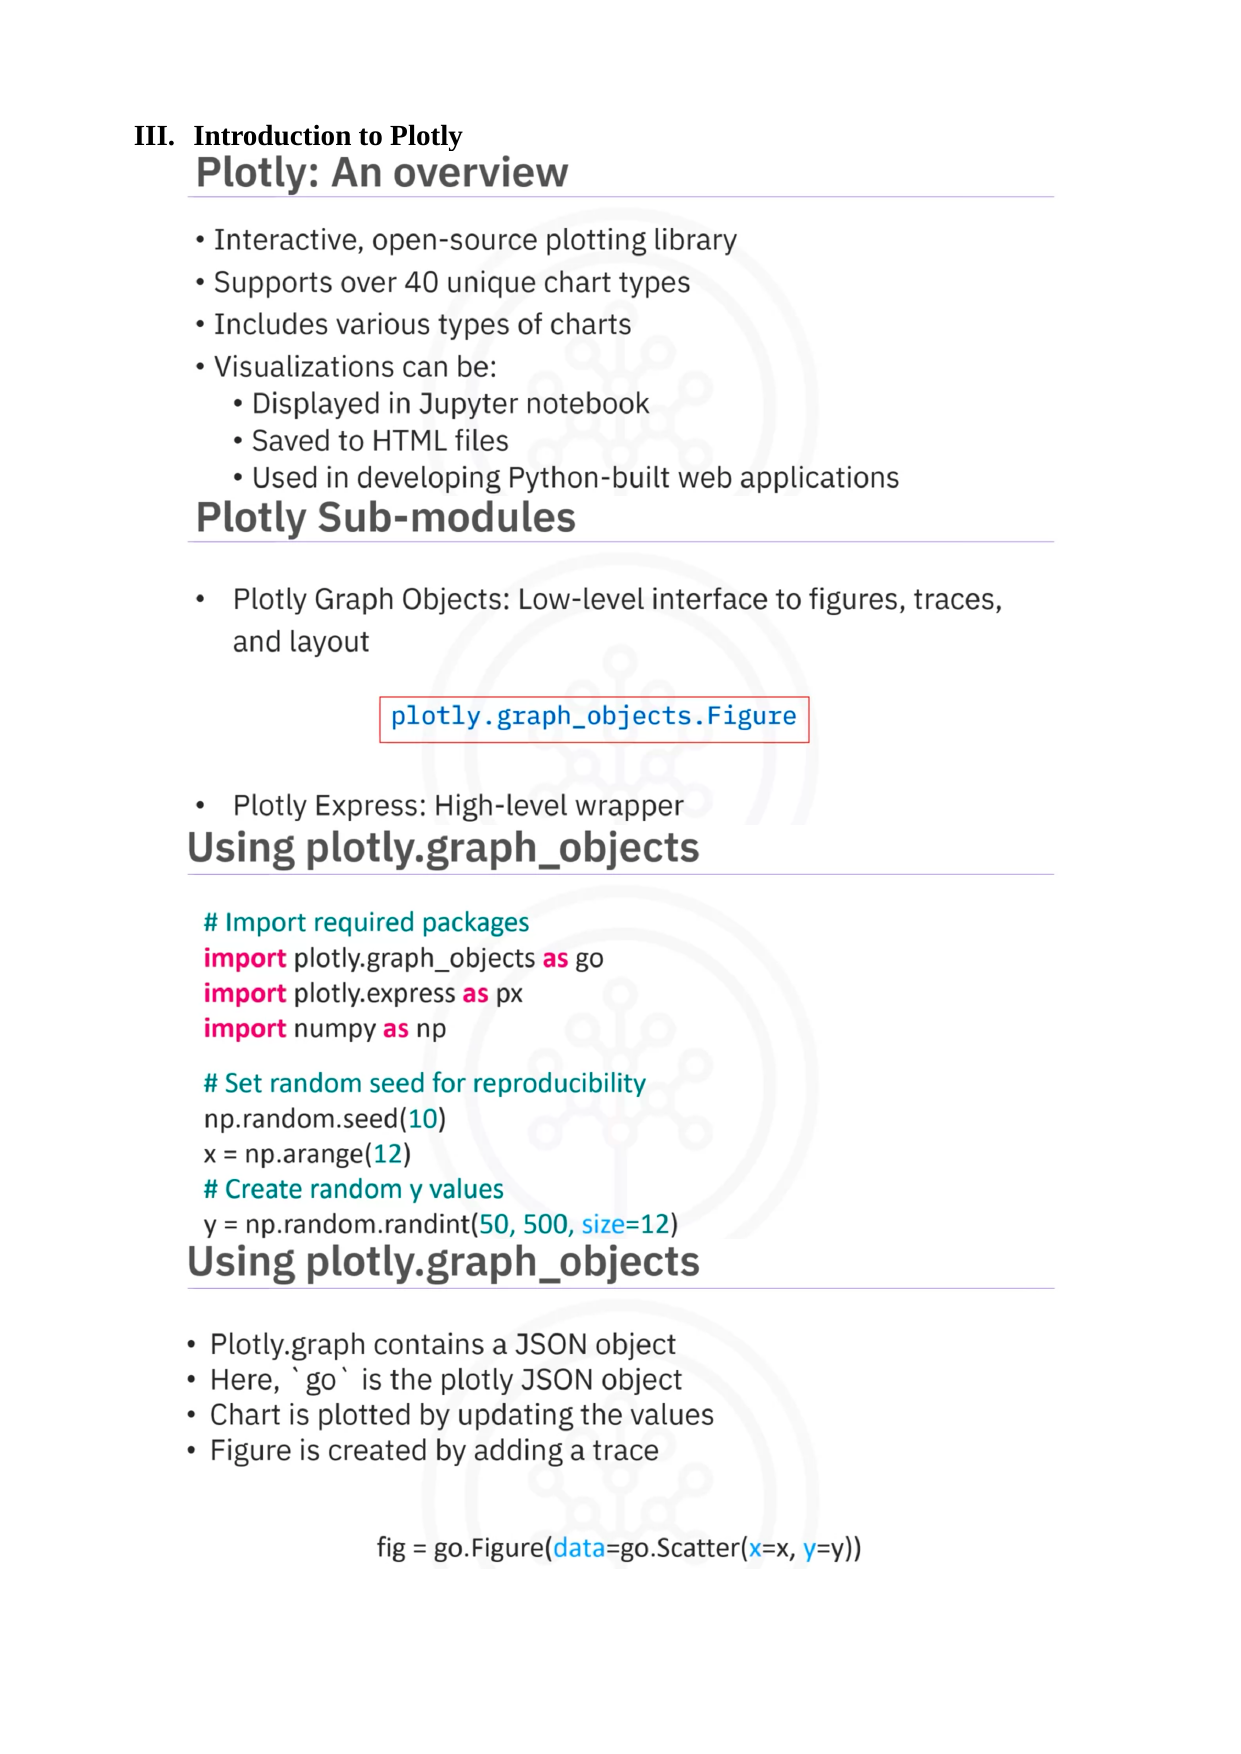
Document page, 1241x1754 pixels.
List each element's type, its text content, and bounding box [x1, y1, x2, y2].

list Introduction to Plotly [175, 118, 1122, 151]
picture [118, 151, 1123, 1569]
